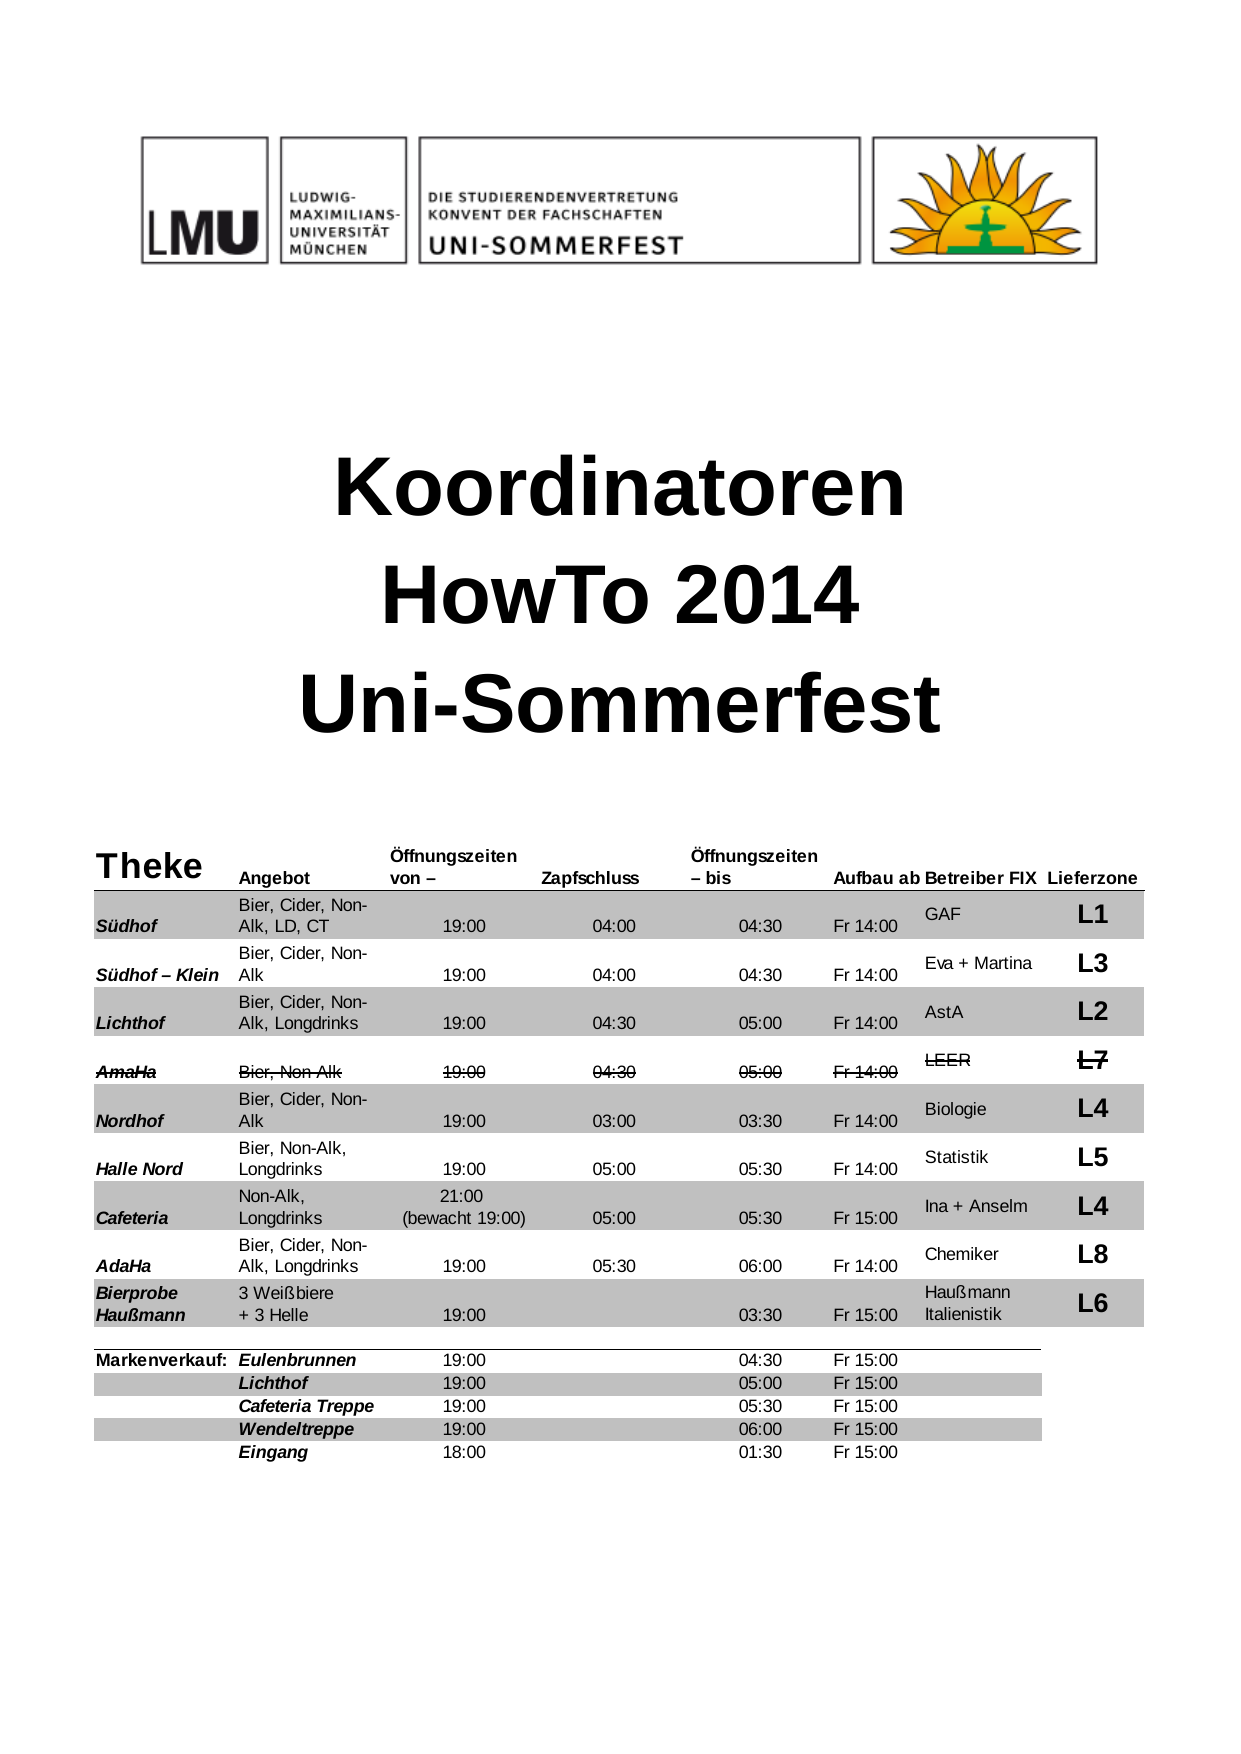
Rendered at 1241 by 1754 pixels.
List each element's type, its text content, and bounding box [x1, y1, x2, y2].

subtitle HowTo 2014 [118, 546, 1122, 641]
subtitle Koordinatoren [118, 437, 1122, 533]
subtitle Uni-Sommerfest [118, 654, 1122, 750]
picture [118, 118, 1122, 278]
